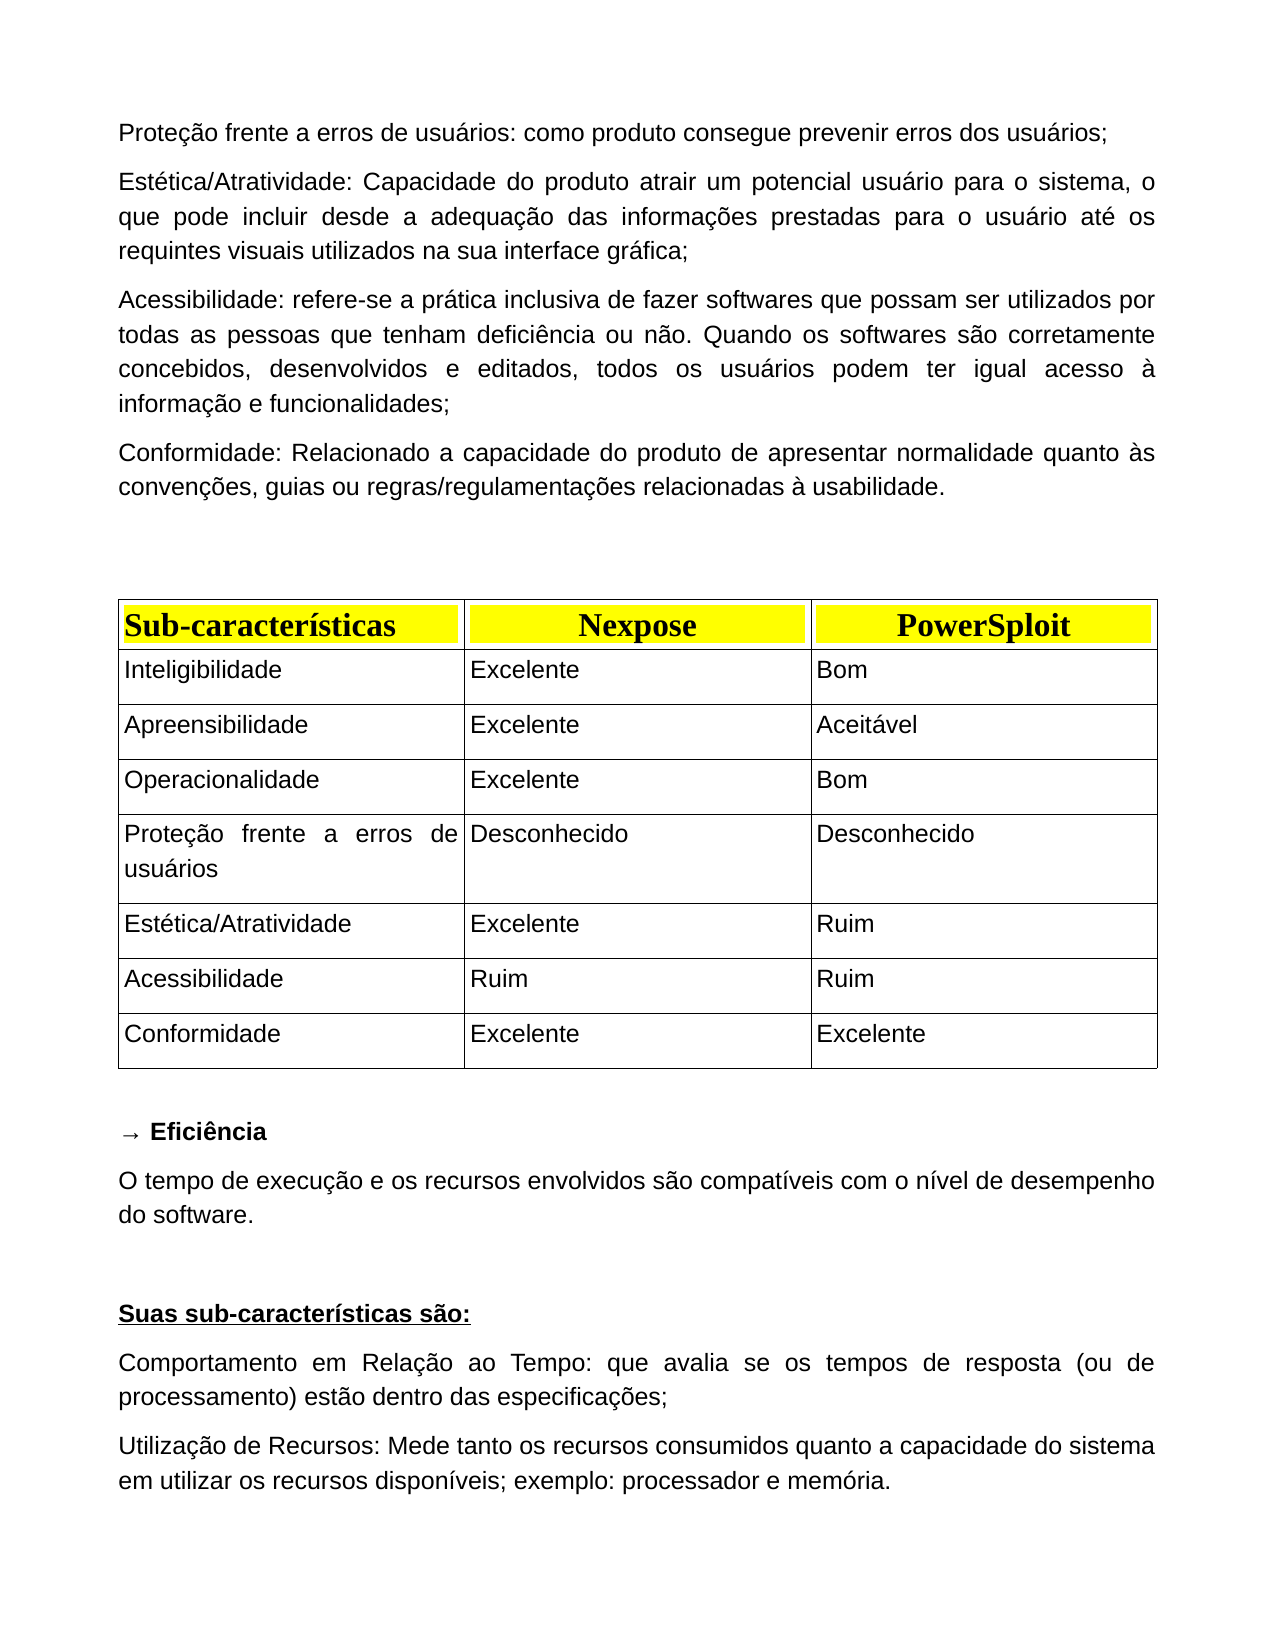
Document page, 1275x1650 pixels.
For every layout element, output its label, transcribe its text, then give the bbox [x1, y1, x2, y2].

table_cell Inteligibilidade [119, 650, 464, 704]
table_cell Excelente [465, 1014, 811, 1068]
text Acessibilidade: refere-se a prática inclusiva de fazer softwares que possam ser utilizados por todas as pessoas que tenham deficiência ou não. Quando os softwares são corretamente concebidos, desenvolvidos e editados, todos os usuários podem ter igual acesso à informação e funcionalidades; [118, 285, 1157, 417]
table_cell Excelente [465, 760, 811, 814]
text Comportamento em Relação ao Tempo: que avalia se os tempos de resposta (ou de processamento) estão dentro das especificações; [118, 1348, 1157, 1411]
text Suas sub-características são: [118, 1298, 1157, 1327]
table_cell Bom [812, 760, 1157, 814]
table_cell Conformidade [119, 1014, 464, 1068]
table_cell Aceitável [812, 705, 1157, 759]
table_cell Excelente [812, 1014, 1157, 1068]
table_cell Estética/Atratividade [119, 904, 464, 958]
text Utilização de Recursos: Mede tanto os recursos consumidos quanto a capacidade do sistema em utilizar os recursos disponíveis; exemplo: processador e memória. [118, 1431, 1157, 1494]
text O tempo de execução e os recursos envolvidos são compatíveis com o nível de desempenho do software. [118, 1166, 1157, 1229]
table_cell Excelente [465, 650, 811, 704]
text Proteção frente a erros de usuários: como produto consegue prevenir erros dos usuários; [118, 118, 1157, 147]
text → Eficiência [118, 1117, 1157, 1146]
table_cell Desconhecido [812, 815, 1157, 903]
table_cell Excelente [465, 705, 811, 759]
table_header PowerSploit [812, 600, 1157, 649]
table_cell Proteção frente a erros de usuários [119, 815, 464, 903]
table_cell Apreensibilidade [119, 705, 464, 759]
table_cell Bom [812, 650, 1157, 704]
table_cell Operacionalidade [119, 760, 464, 814]
text Conformidade: Relacionado a capacidade do produto de apresentar normalidade quanto às convenções, guias ou regras/regulamentações relacionadas à usabilidade. [118, 438, 1157, 501]
table_header Nexpose [465, 600, 811, 649]
text Estética/Atratividade: Capacidade do produto atrair um potencial usuário para o sistema, o que pode incluir desde a adequação das informações prestadas para o usuário até os requintes visuais utilizados na sua interface gráfica; [118, 167, 1157, 265]
table_header Sub-características [119, 600, 464, 649]
table_cell Ruim [465, 959, 811, 1013]
table_cell Excelente [465, 904, 811, 958]
table_cell Ruim [812, 904, 1157, 958]
table_cell Desconhecido [465, 815, 811, 903]
table_cell Ruim [812, 959, 1157, 1013]
table_cell Acessibilidade [119, 959, 464, 1013]
